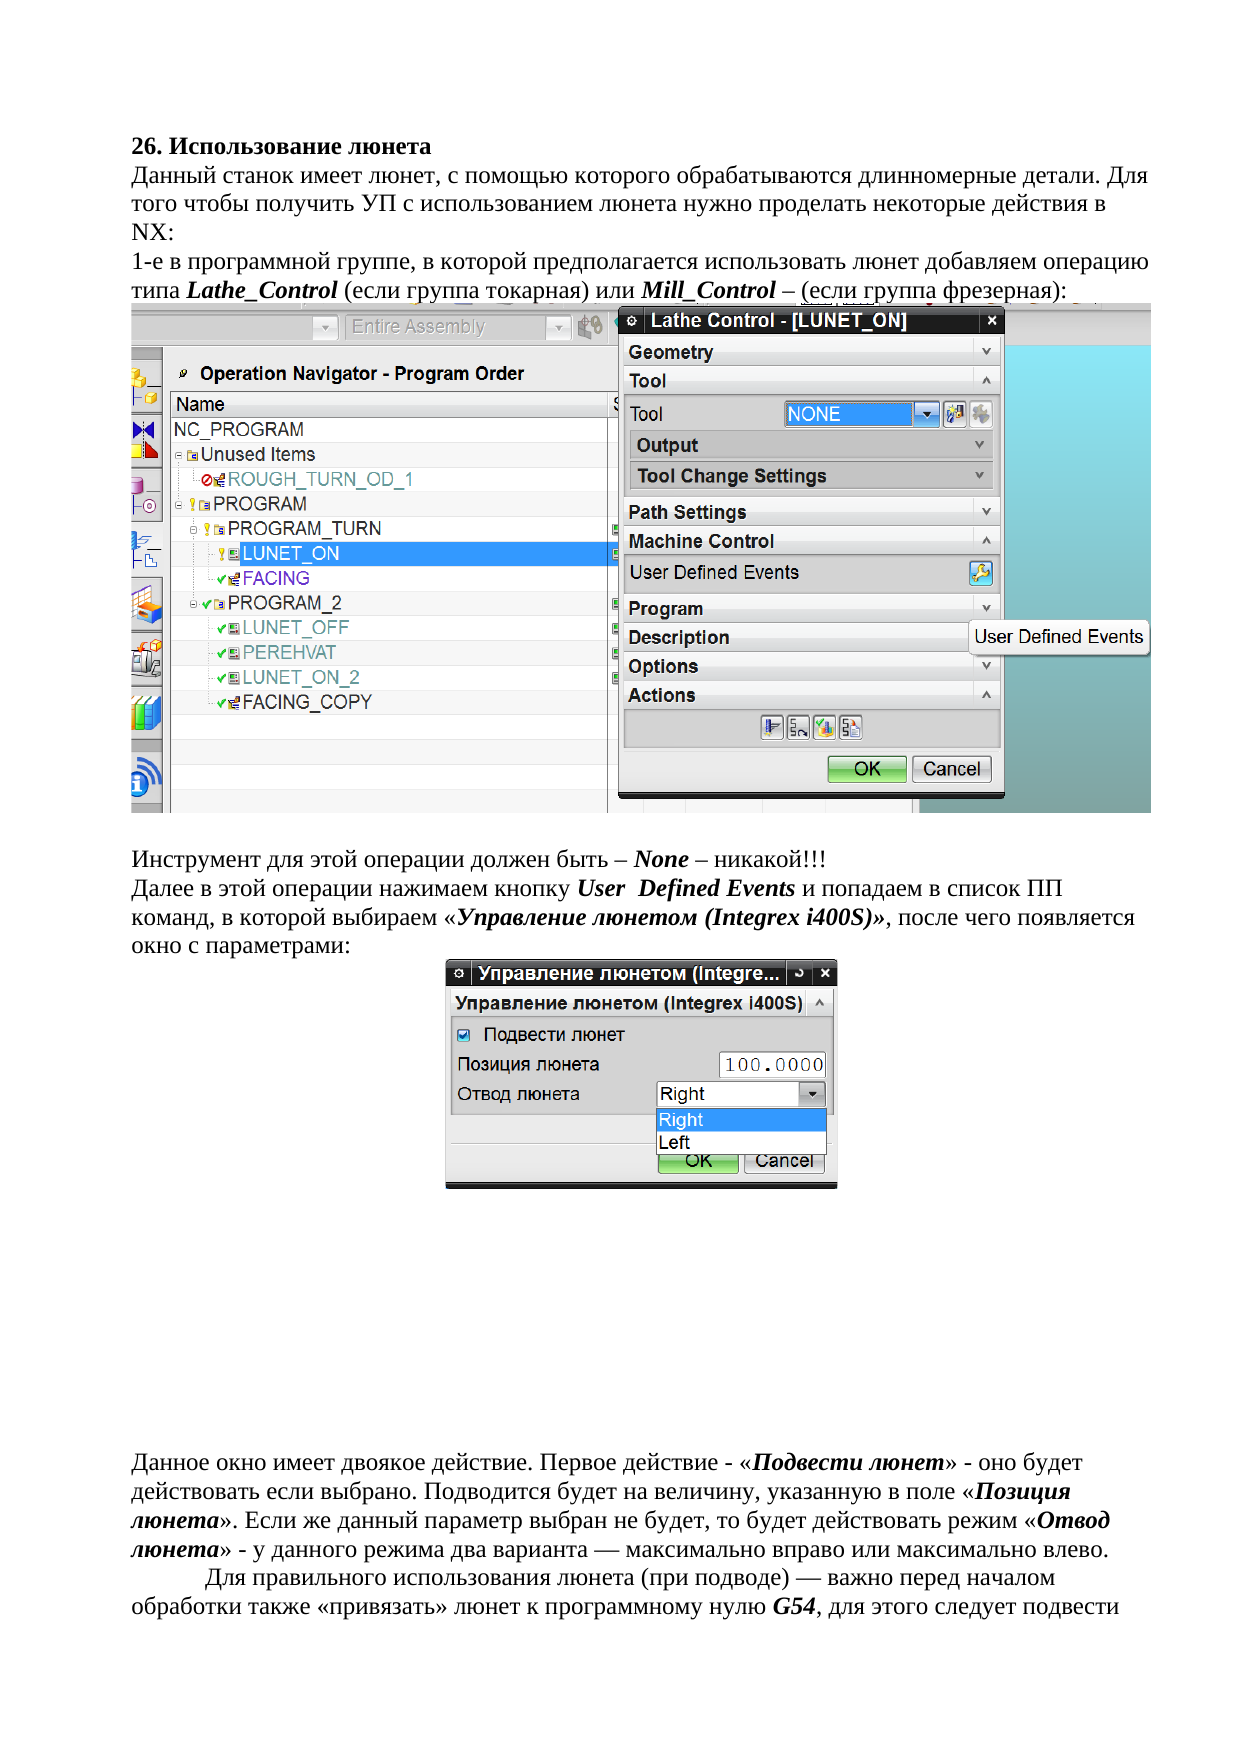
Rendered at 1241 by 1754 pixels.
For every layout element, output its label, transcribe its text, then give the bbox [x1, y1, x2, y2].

text Данное окно имеет двоякое действие. Первое действие - «Подвести люнет» - оно будет действовать если выбрано. Подводится будет на величину, указанную в поле «Позиция люнета». Если же данный параметр выбран не будет, то будет действовать режим «Отвод люнета» - у данного режима два варианта — максимально вправо или максимально влево. [131, 1447, 1152, 1562]
picture [445, 959, 838, 1189]
text Инструмент для этой операции должен быть – None – никакой!!! [131, 844, 1152, 873]
text Для правильного использования люнета (при подводе) — важно перед началом обработки также «привязать» люнет к программному нулю G54, для этого следует подвести [131, 1562, 1152, 1620]
text 1-е в программной группе, в которой предполагается использовать люнет добавляем операцию типа Lathe_Control (если группа токарная) или Mill_Control – (если группа фрезерная): [131, 246, 1152, 303]
text Данный станок имеет люнет, с помощью которого обрабатываются длинномерные детали. Для того чтобы получить УП с использованием люнета нужно проделать некоторые действия в NX: [131, 160, 1152, 246]
text Далее в этой операции нажимаем кнопку User Defined Events и попадаем в список ПП команд, в которой выбираем «Управление люнетом (Integrex i400S)», после чего появляется окно с параметрами: [131, 873, 1152, 959]
text 26. Использование люнета [131, 131, 1152, 160]
